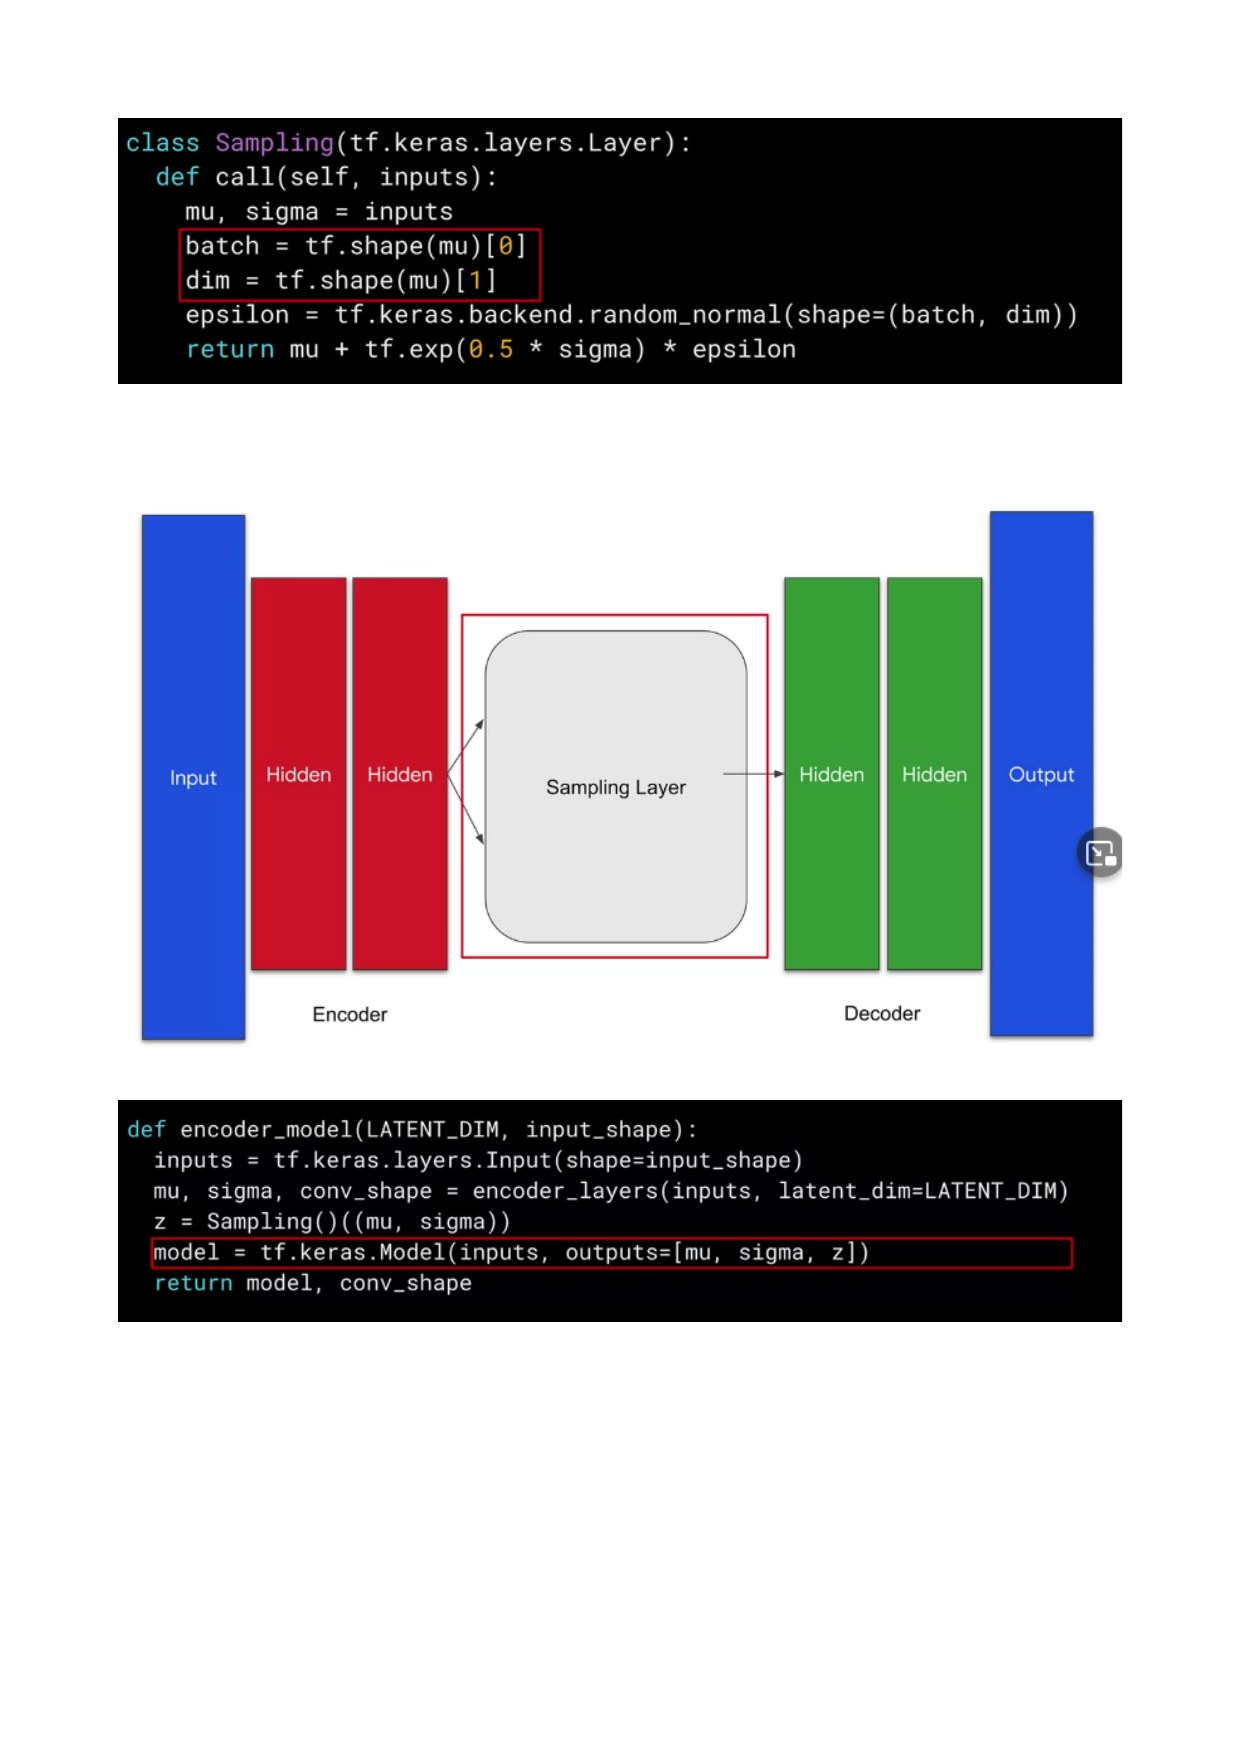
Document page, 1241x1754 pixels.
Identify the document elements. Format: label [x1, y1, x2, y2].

picture [118, 1100, 1123, 1322]
picture [118, 482, 1123, 1049]
picture [118, 118, 1123, 384]
